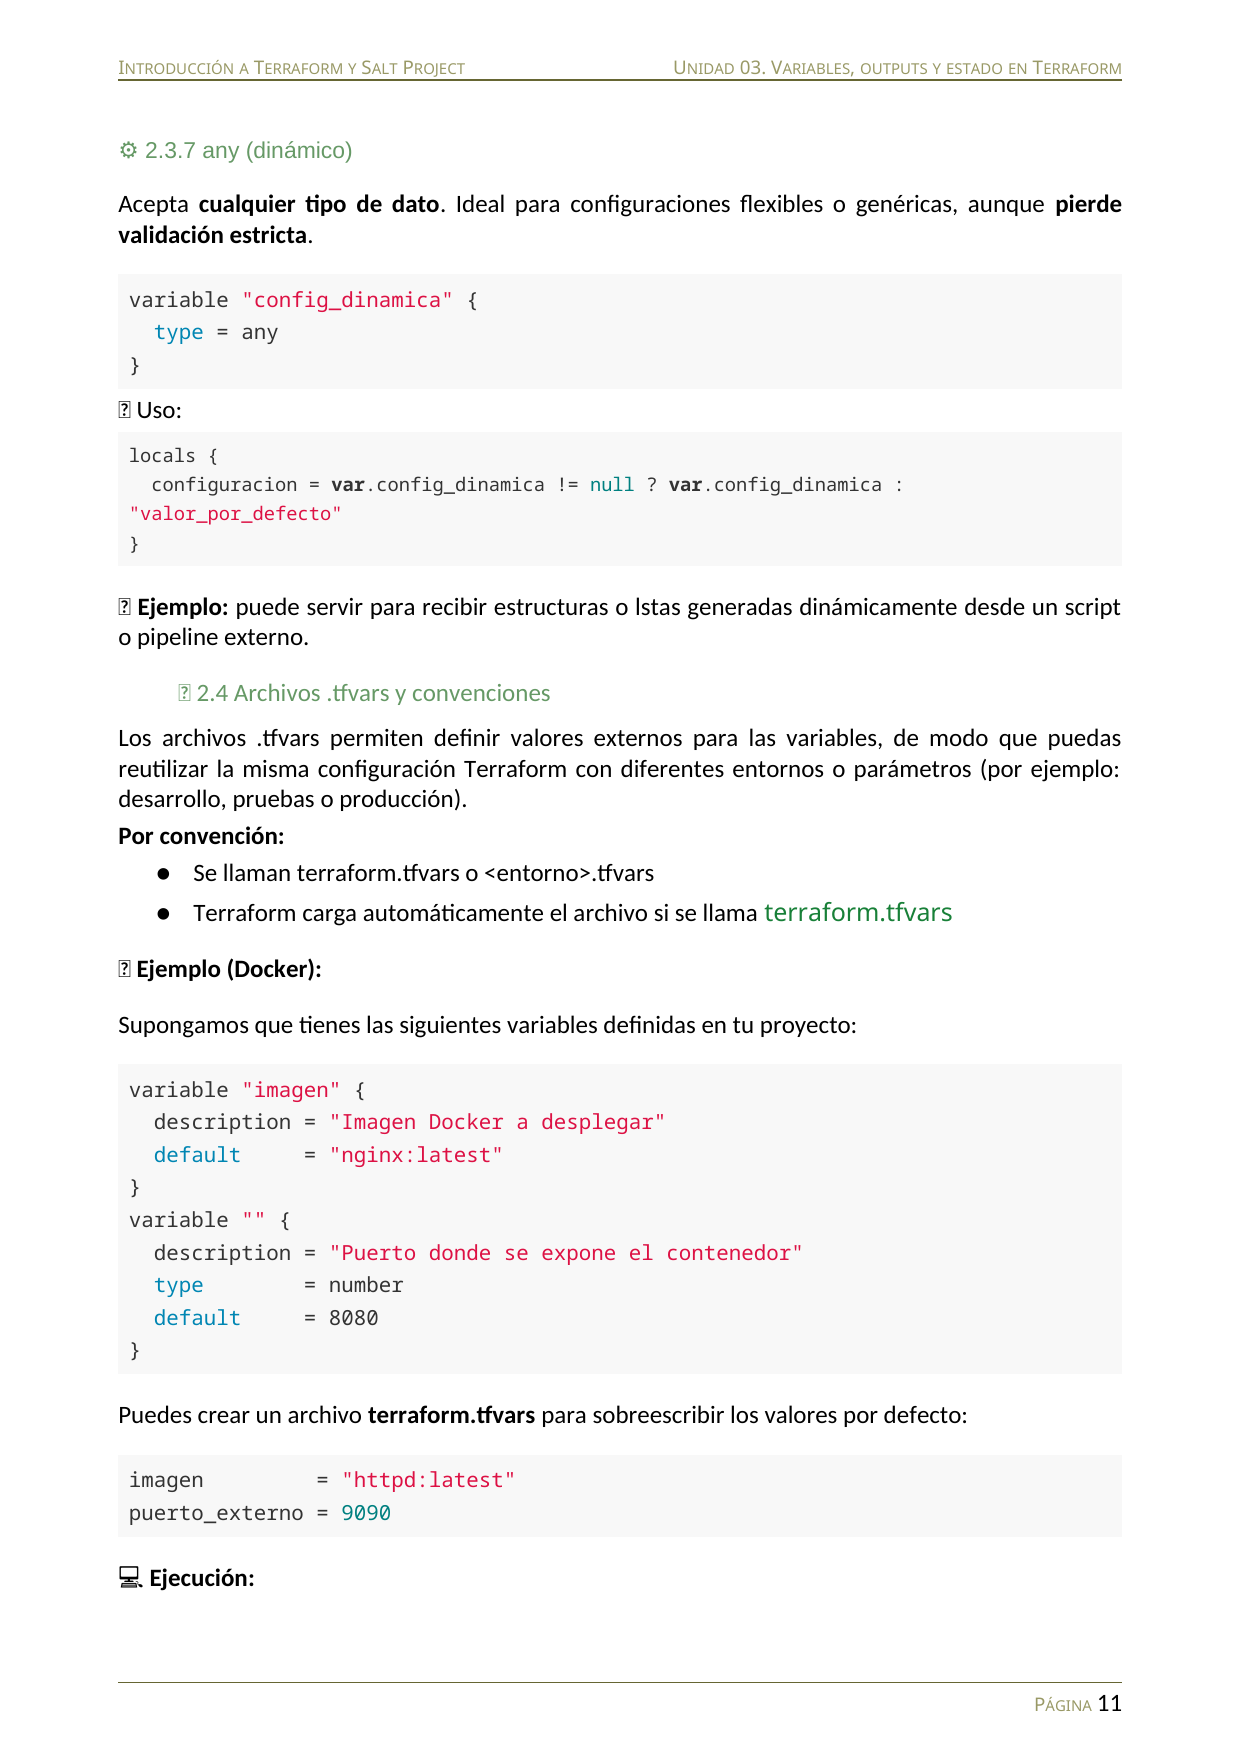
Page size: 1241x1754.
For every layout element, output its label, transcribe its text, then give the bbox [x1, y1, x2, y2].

table_header variable "config_dinamica" { type = any } [118, 274, 1122, 389]
text Los archivos .tfvars permiten definir valores externos para las variables, de modo que puedas reutilizar la misma configuración Terraform con diferentes entornos o parámetros (por ejemplo: desarrollo, pruebas o producción). [118, 722, 1122, 814]
table_header imagen = "httpd:latest" puerto_externo = 9090 [118, 1455, 1122, 1537]
text Por convención: [118, 820, 1122, 851]
text 💬 Ejemplo: puede servir para recibir estructuras o lstas generadas dinámicamente desde un script o pipeline externo. [118, 591, 1122, 652]
list Terraform carga automáticamente el archivo si se llama terraform.tfvars [156, 894, 1122, 928]
text 💡 Ejemplo (Docker): [118, 953, 1122, 984]
text Supongamos que tienes las siguientes variables definidas en tu proyecto: [118, 1009, 1122, 1039]
text Puedes crear un archivo terraform.tfvars para sobreescribir los valores por defecto: [118, 1399, 1122, 1430]
text Acepta cualquier tipo de dato. Ideal para configuraciones flexibles o genéricas, aunque pierde validación estricta. [118, 188, 1122, 249]
subtitle ⚙️ 2.3.7 any (dinámico) [118, 137, 1122, 163]
table_header locals { configuracion = var.config_dinamica != null ? var.config_dinamica : "valor_por_defecto" } [118, 432, 1122, 566]
text 💻 Ejecución: [118, 1562, 1122, 1592]
text 💡 Uso: [118, 395, 1122, 425]
subtitle 📄 2.4 Archivos .tfvars y convenciones [178, 677, 1122, 707]
list Se llaman terraform.tfvars o <entorno>.tfvars [156, 857, 1122, 888]
table_header variable "imagen" { description = "Imagen Docker a desplegar" default = "nginx:latest" } variable "" { description = "Puerto donde se expone el contenedor" type = number default = 8080 } [118, 1064, 1122, 1374]
